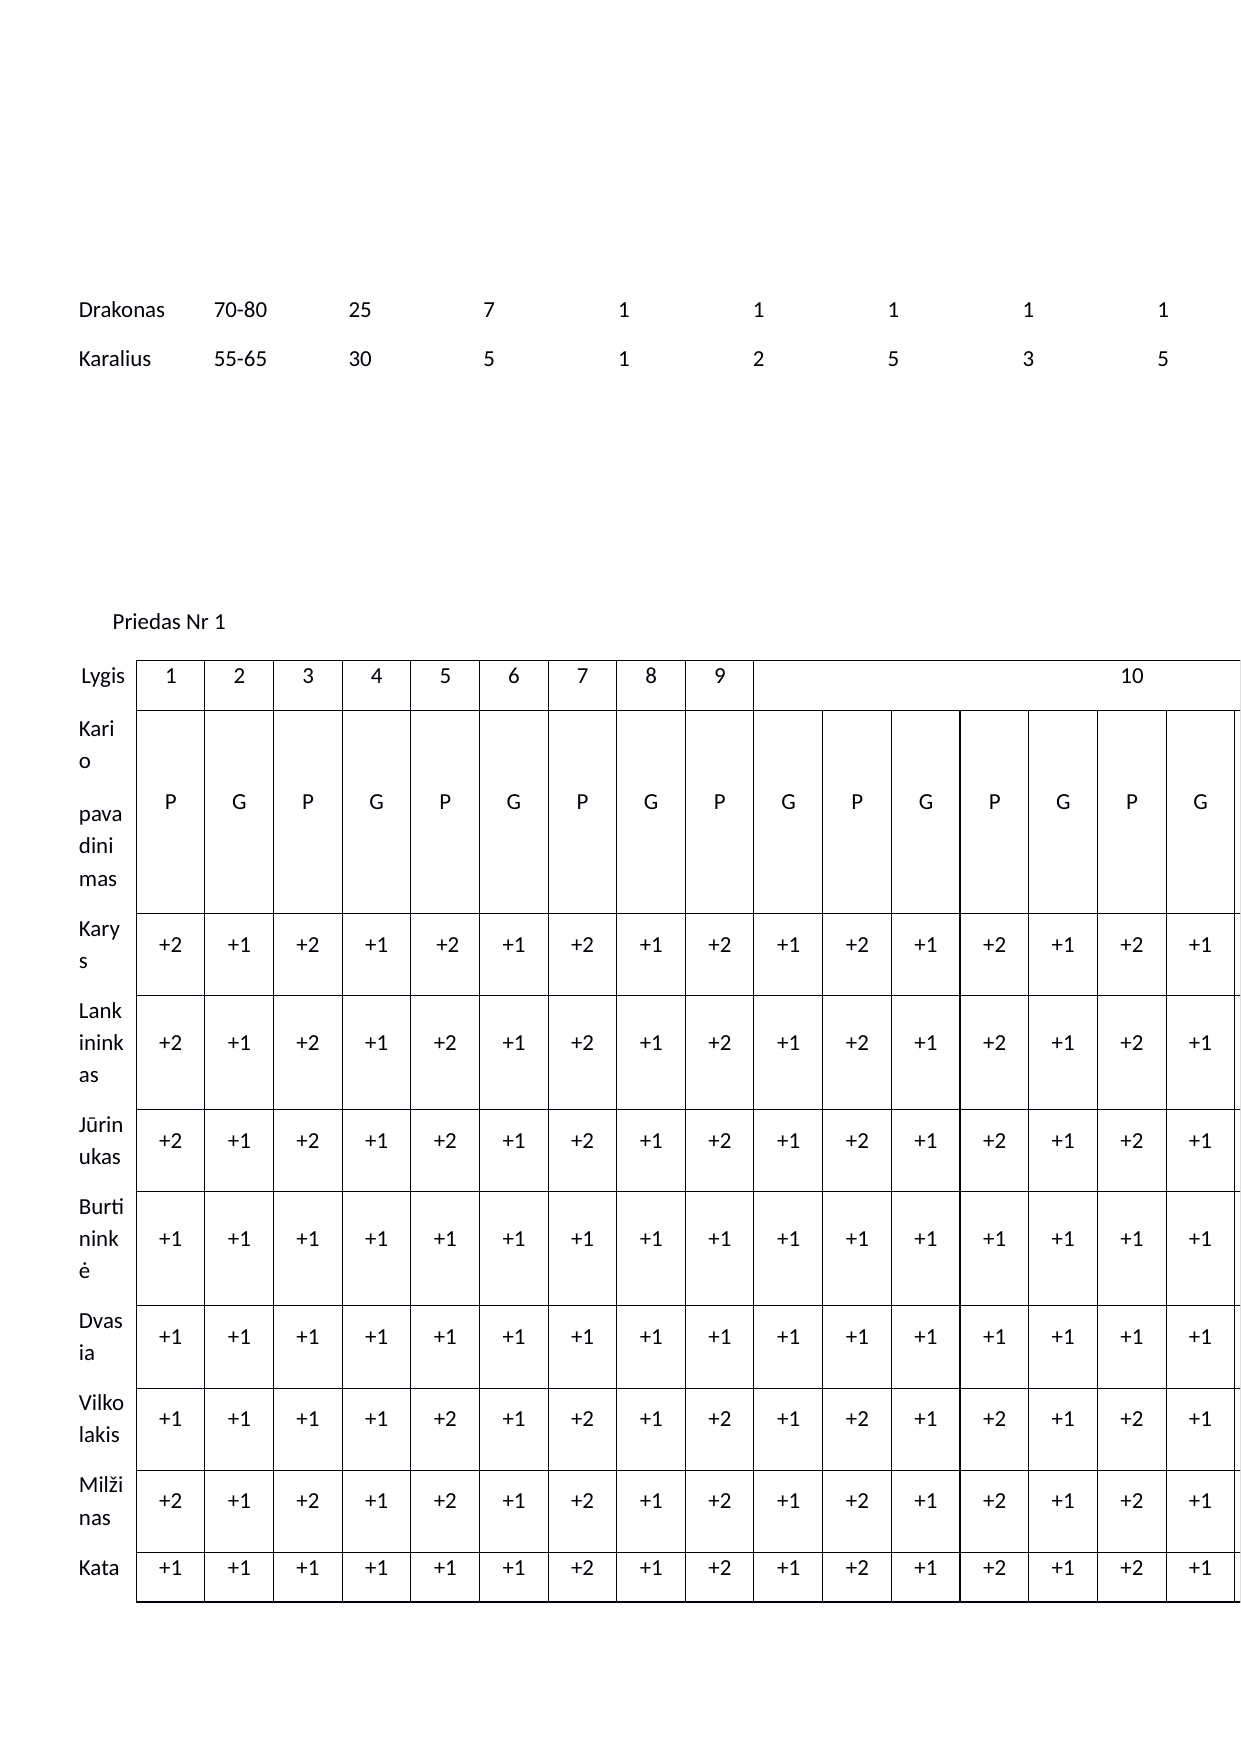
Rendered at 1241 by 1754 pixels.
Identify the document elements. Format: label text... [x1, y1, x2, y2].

table_cell +1 [1167, 1306, 1234, 1387]
table_cell +1 [1029, 996, 1097, 1109]
table_cell P [1098, 711, 1166, 913]
table_cell +2 [1235, 996, 1240, 1109]
table_cell +1 [892, 1192, 959, 1305]
table_cell Jūrinukas [68, 1109, 136, 1191]
table_cell 2 [741, 344, 876, 554]
table_cell +1 [480, 1389, 548, 1469]
table_cell P [1235, 711, 1240, 913]
table_cell +1 [961, 1306, 1028, 1387]
table_cell P [274, 711, 342, 913]
table_cell [202, 150, 337, 295]
table_cell 30 [337, 344, 472, 554]
table_cell +1 [205, 1192, 273, 1305]
table_cell +1 [1167, 1192, 1234, 1305]
table_cell 25 [337, 295, 472, 344]
table_cell +1 [617, 914, 685, 995]
table_cell +2 [961, 1471, 1028, 1552]
table_cell +2 [823, 1471, 891, 1552]
table_cell +1 [754, 914, 822, 995]
table_cell +1 [343, 1306, 410, 1387]
table_cell +1 [1029, 1471, 1097, 1552]
table_cell +2 [137, 996, 204, 1109]
table_cell +1 [754, 996, 822, 1109]
table_cell +2 [549, 1110, 616, 1191]
table_header 5 [411, 661, 479, 710]
table_cell +1 [274, 1553, 342, 1601]
table_cell +2 [961, 1110, 1028, 1191]
table_cell +1 [1098, 1192, 1166, 1305]
table_cell +1 [205, 996, 273, 1109]
table_cell +1 [274, 1192, 342, 1305]
table_header 3 [274, 661, 342, 710]
table_cell +1 [1235, 1306, 1240, 1387]
table_cell +1 [892, 1553, 959, 1601]
table_cell +1 [1029, 1110, 1097, 1191]
text Priedas Nr 1 [112, 607, 1128, 635]
table_cell P [823, 711, 891, 913]
table_header Lygis Kario pavadinimas [68, 660, 136, 913]
table_cell 5 [876, 344, 1011, 554]
table_cell +3 [1235, 1553, 1240, 1601]
table_cell +2 [961, 914, 1028, 995]
table_cell Kata [68, 1552, 136, 1601]
table_cell 5 [472, 344, 607, 554]
table_cell +2 [274, 1110, 342, 1191]
table_header 4 [343, 661, 410, 710]
table_cell +2 [411, 1389, 479, 1469]
table_cell +2 [961, 1389, 1028, 1469]
table_cell +1 [686, 1192, 753, 1305]
table_cell +2 [686, 996, 753, 1109]
table_header 6 [480, 661, 548, 710]
table_cell +1 [480, 1471, 548, 1552]
table_cell +1 [480, 1192, 548, 1305]
table_cell Milžinas [68, 1470, 136, 1552]
table_cell +1 [1167, 996, 1234, 1109]
table_cell P [549, 711, 616, 913]
table_cell +1 [1098, 1306, 1166, 1387]
table_cell [741, 150, 876, 295]
table_cell +1 [892, 996, 959, 1109]
table_cell 1 [876, 295, 1011, 344]
table_cell +2 [411, 914, 479, 995]
table_cell G [1167, 711, 1234, 913]
table_cell +1 [754, 1192, 822, 1305]
table_cell 1 [607, 344, 741, 554]
table_cell +1 [1029, 1553, 1097, 1601]
table_cell +1 [480, 1553, 548, 1601]
table_header 10 [754, 661, 1240, 710]
table_header 9 [686, 661, 753, 710]
table_cell +2 [1235, 914, 1240, 995]
table_cell +1 [480, 1110, 548, 1191]
table_cell +1 [411, 1192, 479, 1305]
table_cell +2 [686, 1471, 753, 1552]
table_cell +1 [137, 1553, 204, 1601]
table_cell +1 [343, 1110, 410, 1191]
table_cell +1 [823, 1192, 891, 1305]
table_cell +1 [892, 914, 959, 995]
table_cell Vilkolakis [68, 1388, 136, 1469]
table_cell 7 [472, 295, 607, 344]
table_cell [876, 150, 1011, 295]
table_cell G [343, 711, 410, 913]
table_cell +1 [617, 1110, 685, 1191]
table_cell +2 [274, 1471, 342, 1552]
table_cell +2 [823, 1553, 891, 1601]
table_cell +2 [411, 1110, 479, 1191]
table_cell +2 [686, 1110, 753, 1191]
table_cell +1 [892, 1110, 959, 1191]
table_cell 55-65 [202, 344, 337, 554]
table_cell +1 [1167, 1389, 1234, 1469]
table_cell +3 [1235, 1389, 1240, 1469]
table_cell +1 [1167, 1471, 1234, 1552]
table_cell +1 [1167, 1110, 1234, 1191]
table_cell +1 [411, 1306, 479, 1387]
table_cell +2 [1098, 1471, 1166, 1552]
table_cell +1 [549, 1192, 616, 1305]
table_cell +2 [823, 914, 891, 995]
table_cell +2 [137, 1471, 204, 1552]
table_cell +2 [274, 914, 342, 995]
table_header 7 [549, 661, 616, 710]
table_cell +1 [411, 1553, 479, 1601]
table_cell +2 [549, 914, 616, 995]
table_cell +1 [892, 1306, 959, 1387]
table_cell 1 [1146, 295, 1240, 344]
table_cell [1146, 150, 1240, 295]
table_cell +2 [961, 1553, 1028, 1601]
table_cell +1 [617, 1471, 685, 1552]
table_cell +2 [411, 996, 479, 1109]
table_cell P [961, 711, 1028, 913]
table_cell +1 [961, 1192, 1028, 1305]
table_cell +2 [686, 914, 753, 995]
table_cell Drakonas [68, 295, 202, 344]
table_cell +1 [137, 1306, 204, 1387]
table_cell Karys [68, 913, 136, 995]
table_cell +1 [274, 1306, 342, 1387]
table_cell +1 [754, 1389, 822, 1469]
table_cell +2 [823, 1389, 891, 1469]
table_cell +1 [343, 914, 410, 995]
table_cell 3 [1011, 344, 1146, 554]
table_cell Karalius [68, 344, 202, 554]
table_cell +1 [480, 996, 548, 1109]
table_cell G [754, 711, 822, 913]
table_cell +1 [343, 1192, 410, 1305]
table_cell +1 [1167, 914, 1234, 995]
table_cell +1 [892, 1389, 959, 1469]
table_cell +1 [137, 1389, 204, 1469]
table_cell +2 [961, 996, 1028, 1109]
table_cell +1 [480, 914, 548, 995]
table_cell [472, 150, 607, 295]
table_cell P [411, 711, 479, 913]
table_cell +1 [274, 1389, 342, 1469]
table_cell +1 [754, 1306, 822, 1387]
table_cell +2 [823, 1110, 891, 1191]
table_cell +1 [205, 1389, 273, 1469]
table_cell [1011, 150, 1146, 295]
table_cell +2 [549, 1553, 616, 1601]
table_cell +2 [549, 996, 616, 1109]
table_cell +2 [549, 1389, 616, 1469]
table_cell +2 [1235, 1110, 1240, 1191]
table_cell +2 [686, 1389, 753, 1469]
table_cell +1 [1029, 1192, 1097, 1305]
table_cell +1 [480, 1306, 548, 1387]
table_header 8 [617, 661, 685, 710]
table_cell 5 [1146, 344, 1240, 554]
table_cell [68, 150, 202, 295]
table_cell Lankininkas [68, 995, 136, 1109]
table_cell G [617, 711, 685, 913]
table_cell +2 [549, 1471, 616, 1552]
table_cell +1 [1167, 1553, 1234, 1601]
table_cell +2 [411, 1471, 479, 1552]
table_cell G [892, 711, 959, 913]
table_cell +1 [205, 1553, 273, 1601]
table_cell +1 [205, 914, 273, 995]
table_cell +1 [1029, 1389, 1097, 1469]
table_cell +1 [617, 1306, 685, 1387]
table_cell +1 [617, 996, 685, 1109]
table_cell +1 [343, 1471, 410, 1552]
table_cell +1 [754, 1553, 822, 1601]
table_cell +1 [549, 1306, 616, 1387]
table_cell [607, 150, 741, 295]
table_cell [337, 150, 472, 295]
table_cell +1 [617, 1553, 685, 1601]
table_cell +2 [137, 914, 204, 995]
table_cell 1 [1011, 295, 1146, 344]
table_cell +2 [137, 1110, 204, 1191]
table_cell +1 [823, 1306, 891, 1387]
table_cell 1 [607, 295, 741, 344]
table_cell +2 [1098, 1389, 1166, 1469]
table_cell 70-80 [202, 295, 337, 344]
table_cell +2 [823, 996, 891, 1109]
table_cell P [137, 711, 204, 913]
table_cell +2 [1098, 1553, 1166, 1601]
table_cell +1 [754, 1110, 822, 1191]
table_cell +2 [1098, 1110, 1166, 1191]
table_cell +2 [1235, 1471, 1240, 1552]
table_cell +1 [343, 1389, 410, 1469]
table_cell G [480, 711, 548, 913]
table_cell G [205, 711, 273, 913]
table_cell +1 [754, 1471, 822, 1552]
table_cell +1 [343, 996, 410, 1109]
table_cell 1 [741, 295, 876, 344]
table_cell +1 [343, 1553, 410, 1601]
table_cell +2 [686, 1553, 753, 1601]
table_cell +1 [205, 1306, 273, 1387]
table_cell Dvasia [68, 1305, 136, 1387]
table_cell +1 [617, 1192, 685, 1305]
table_header 1 [137, 661, 204, 710]
table_cell +1 [205, 1471, 273, 1552]
table_cell +1 [617, 1389, 685, 1469]
table_cell P [686, 711, 753, 913]
table_cell +2 [1098, 996, 1166, 1109]
table_cell +1 [1029, 914, 1097, 995]
table_cell +2 [274, 996, 342, 1109]
table_cell +1 [686, 1306, 753, 1387]
table_cell +1 [1029, 1306, 1097, 1387]
table_cell +1 [137, 1192, 204, 1305]
table_cell +1 [205, 1110, 273, 1191]
table_cell +1 [1235, 1192, 1240, 1305]
table_cell Burtininkė [68, 1191, 136, 1305]
table_cell G [1029, 711, 1097, 913]
table_cell +2 [1098, 914, 1166, 995]
table_header 2 [205, 661, 273, 710]
table_cell +1 [892, 1471, 959, 1552]
